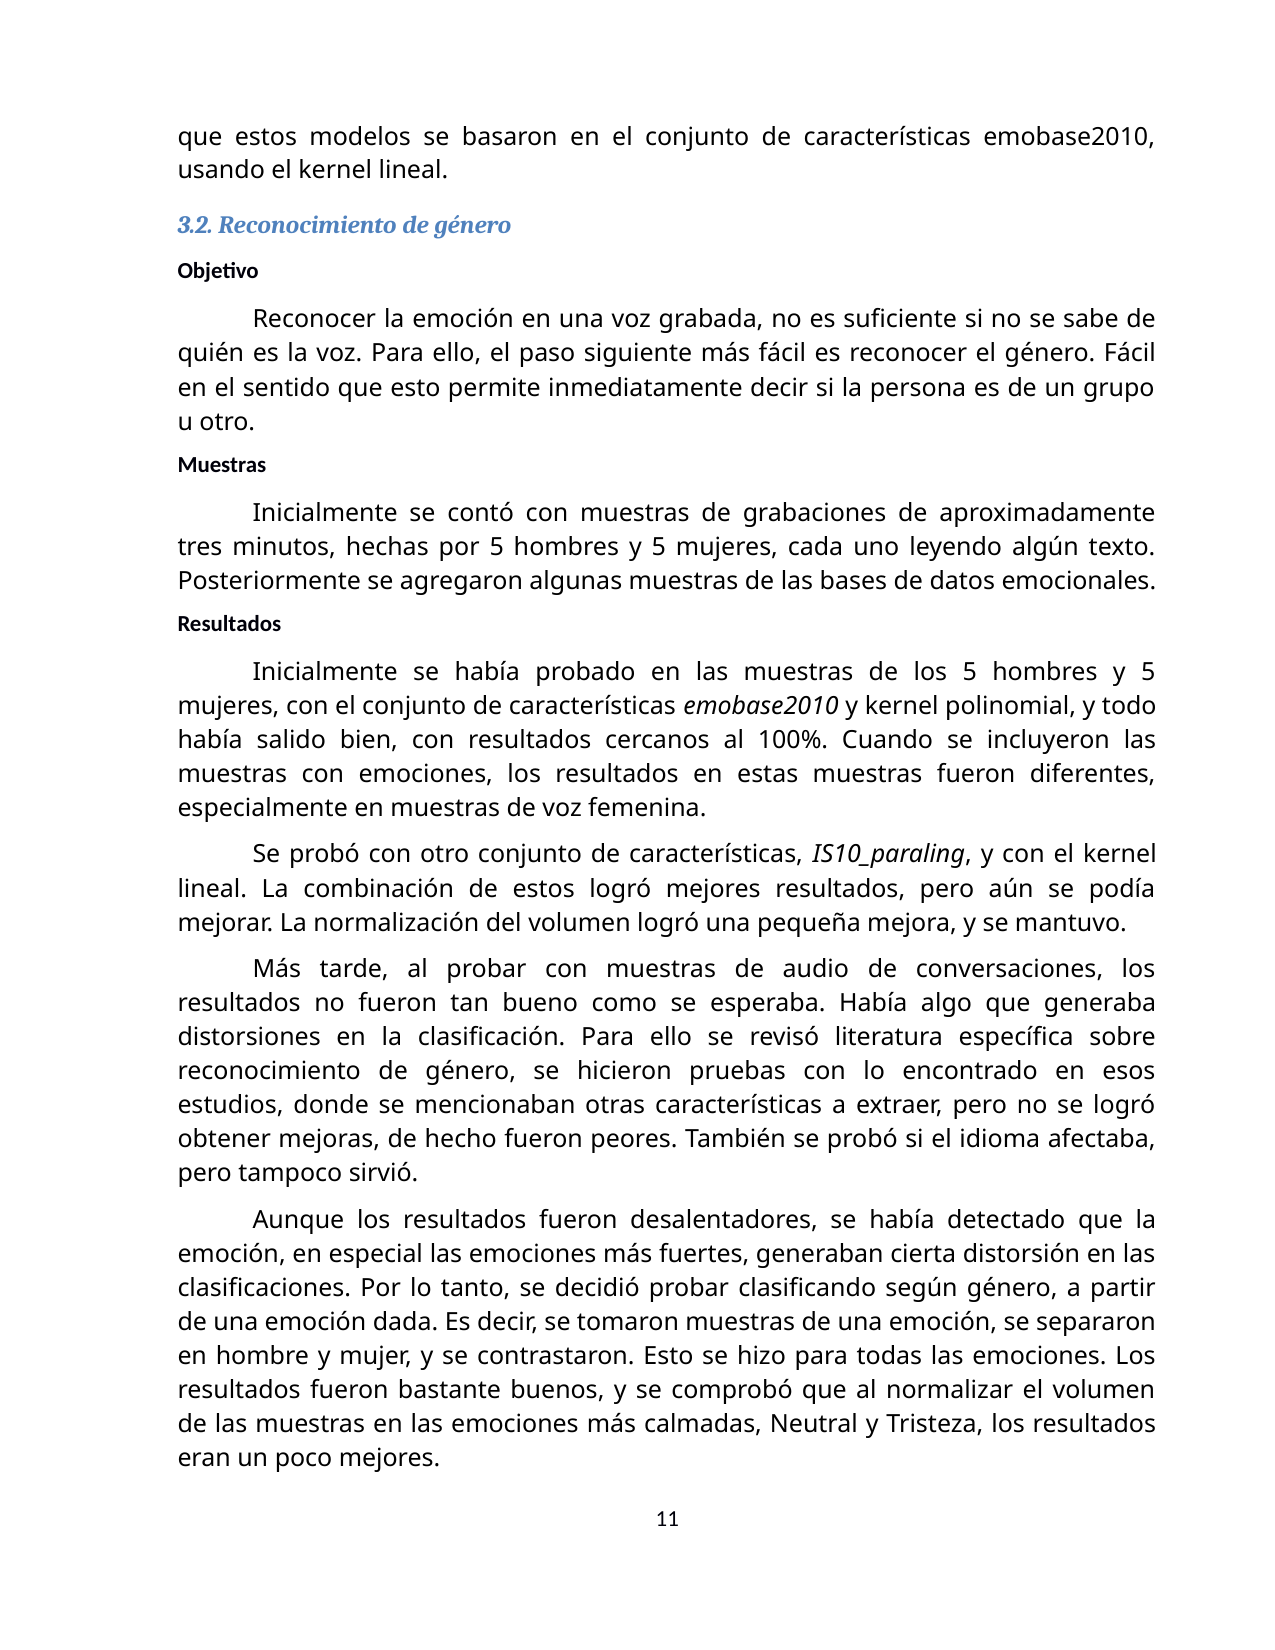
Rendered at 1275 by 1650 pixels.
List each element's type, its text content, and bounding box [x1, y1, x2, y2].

text que estos modelos se basaron en el conjunto de características emobase2010, usando el kernel lineal. [177, 118, 1157, 186]
subtitle Objetivo [177, 256, 1157, 284]
text Aunque los resultados fueron desalentadores, se había detectado que la emoción, en especial las emociones más fuertes, generaban cierta distorsión en las clasificaciones. Por lo tanto, se decidió probar clasificando según género, a partir de una emoción dada. Es decir, se tomaron muestras de una emoción, se separaron en hombre y mujer, y se contrastaron. Esto se hizo para todas las emociones. Los resultados fueron bastante buenos, y se comprobó que al normalizar el volumen de las muestras en las emociones más calmadas, Neutral y Tristeza, los resultados eran un poco mejores. [177, 1202, 1157, 1474]
text Inicialmente se contó con muestras de grabaciones de aproximadamente tres minutos, hechas por 5 hombres y 5 mujeres, cada uno leyendo algún texto. Posteriormente se agregaron algunas muestras de las bases de datos emocionales. [177, 494, 1157, 596]
text Reconocer la emoción en una voz grabada, no es suficiente si no se sabe de quién es la voz. Para ello, el paso siguiente más fácil es reconocer el género. Fácil en el sentido que esto permite inmediatamente decir si la persona es de un grupo u otro. [177, 301, 1157, 437]
text Inicialmente se había probado en las muestras de los 5 hombres y 5 mujeres, con el conjunto de características emobase2010 y kernel polinomial, y todo había salido bien, con resultados cercanos al 100%. Cuando se incluyeron las muestras con emociones, los resultados en estas muestras fueron diferentes, especialmente en muestras de voz femenina. [177, 653, 1157, 824]
subtitle Muestras [177, 450, 1157, 478]
subtitle 3.2. Reconocimiento de género [177, 211, 1157, 240]
text Más tarde, al probar con muestras de audio de conversaciones, los resultados no fueron tan bueno como se esperaba. Había algo que generaba distorsiones en la clasificación. Para ello se revisó literatura específica sobre reconocimiento de género, se hicieron pruebas con lo encontrado en esos estudios, donde se mencionaban otras características a extraer, pero no se logró obtener mejoras, de hecho fueron peores. También se probó si el idioma afectaba, pero tampoco sirvió. [177, 951, 1157, 1189]
subtitle Resultados [177, 609, 1157, 637]
text Se probó con otro conjunto de características, IS10_paraling, y con el kernel lineal. La combinación de estos logró mejores resultados, pero aún se podía mejorar. La normalización del volumen logró una pequeña mejora, y se mantuvo. [177, 836, 1157, 938]
